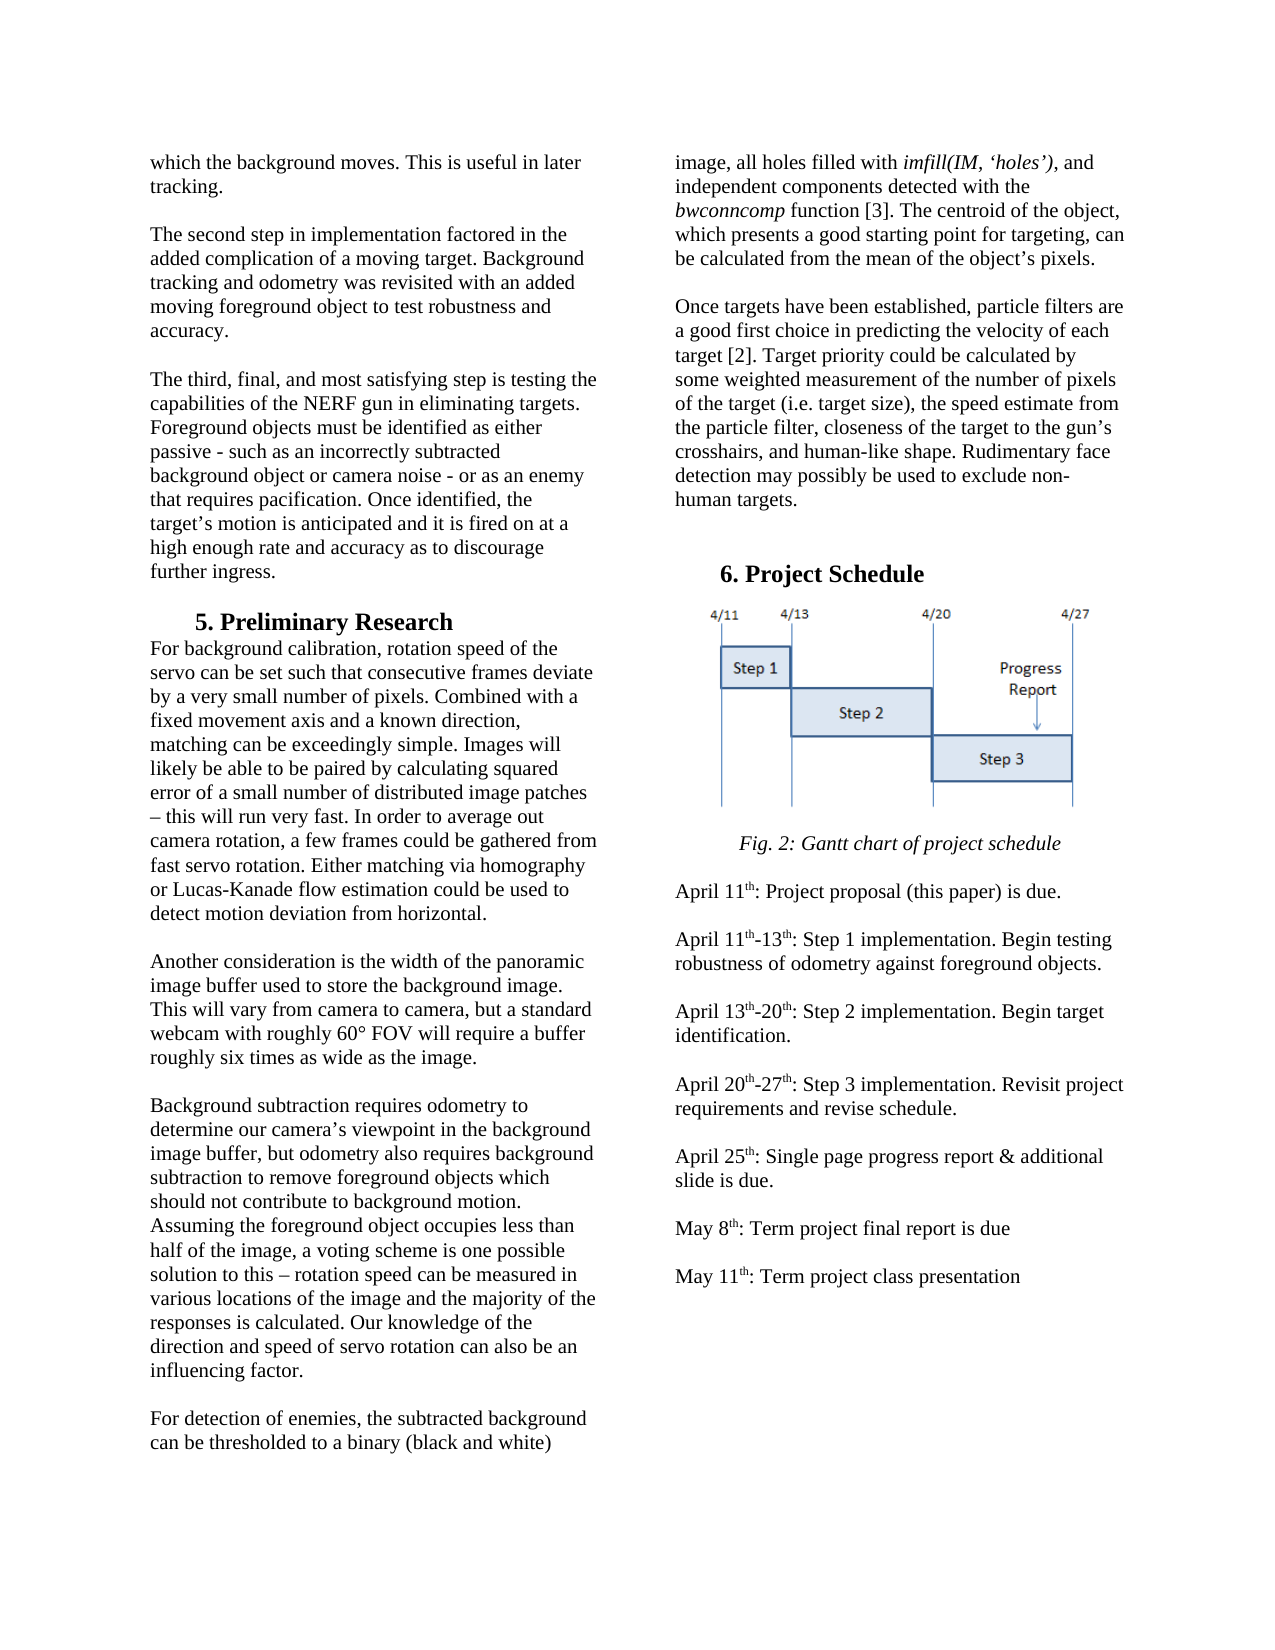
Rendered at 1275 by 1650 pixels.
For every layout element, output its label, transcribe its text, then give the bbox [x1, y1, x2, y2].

text May 11th: Term project class presentation [675, 1264, 1125, 1288]
text May 8th: Term project final report is due [675, 1216, 1125, 1240]
text Fig. 2: Gantt chart of project schedule [675, 831, 1125, 855]
text The second step in implementation factored in the added complication of a moving target. Background tracking and odometry was revisited with an added moving foreground object to test robustness and accuracy. [150, 222, 600, 342]
text April 11th: Project proposal (this paper) is due. [675, 879, 1125, 903]
text April 20th-27th: Step 3 implementation. Revisit project requirements and revise schedule. [675, 1072, 1125, 1120]
text The third, final, and most satisfying step is testing the capabilities of the NERF gun in eliminating targets. Foreground objects must be identified as either passive - such as an incorrectly subtracted background object or camera noise - or as an enemy that requires pacification. Once identified, the target’s motion is anticipated and it is fired on at a high enough rate and accuracy as to discourage further ingress. [150, 367, 600, 583]
text which the background moves. This is useful in later tracking. [150, 150, 600, 198]
text Background subtraction requires odometry to determine our camera’s viewpoint in the background image buffer, but odometry also requires background subtraction to remove foreground objects which should not contribute to background motion. Assuming the foreground object occupies less than half of the image, a voting scheme is one possible solution to this – rotation speed can be measured in various locations of the image and the majority of the responses is calculated. Our knowledge of the direction and speed of servo rotation can also be an influencing factor. [150, 1093, 600, 1382]
text April 11th-13th: Step 1 implementation. Begin testing robustness of odometry against foreground objects. [675, 927, 1125, 975]
subtitle 6. Project Schedule [675, 559, 1125, 588]
picture [690, 595, 1110, 824]
text April 25th: Single page progress report & additional slide is due. [675, 1144, 1125, 1192]
text For background calibration, rotation speed of the servo can be set such that consecutive frames deviate by a very small number of pixels. Combined with a fixed movement axis and a known direction, matching can be exceedingly simple. Images will likely be able to be paired by calculating squared error of a small number of distributed image patches – this will run very fast. In order to average out camera rotation, a few frames could be gathered from fast servo rotation. Either matching via homography or Lucas-Kanade flow estimation could be used to detect motion deviation from horizontal. [150, 636, 600, 925]
text April 13th-20th: Step 2 implementation. Begin target identification. [675, 999, 1125, 1047]
subtitle 5. Preliminary Research [150, 607, 600, 636]
text Once targets have been established, particle filters are a good first choice in predicting the velocity of each target [2]. Target priority could be calculated by some weighted measurement of the number of pixels of the target (i.e. target size), the speed estimate from the particle filter, closeness of the target to the gun’s crosshairs, and human-like shape. Rudimentary face detection may possibly be used to exclude non-human targets. [675, 294, 1125, 511]
text image, all holes filled with imfill(IM, ‘holes’), and independent components detected with the bwconncomp function [3]. The centroid of the object, which presents a good starting point for targeting, can be calculated from the mean of the object’s pixels. [675, 150, 1125, 270]
text For detection of enemies, the subtracted background can be thresholded to a binary (black and white) [150, 1406, 600, 1454]
text Another consideration is the width of the panoramic image buffer used to store the background image. This will vary from camera to camera, but a standard webcam with roughly 60° FOV will require a buffer roughly six times as wide as the image. [150, 949, 600, 1069]
